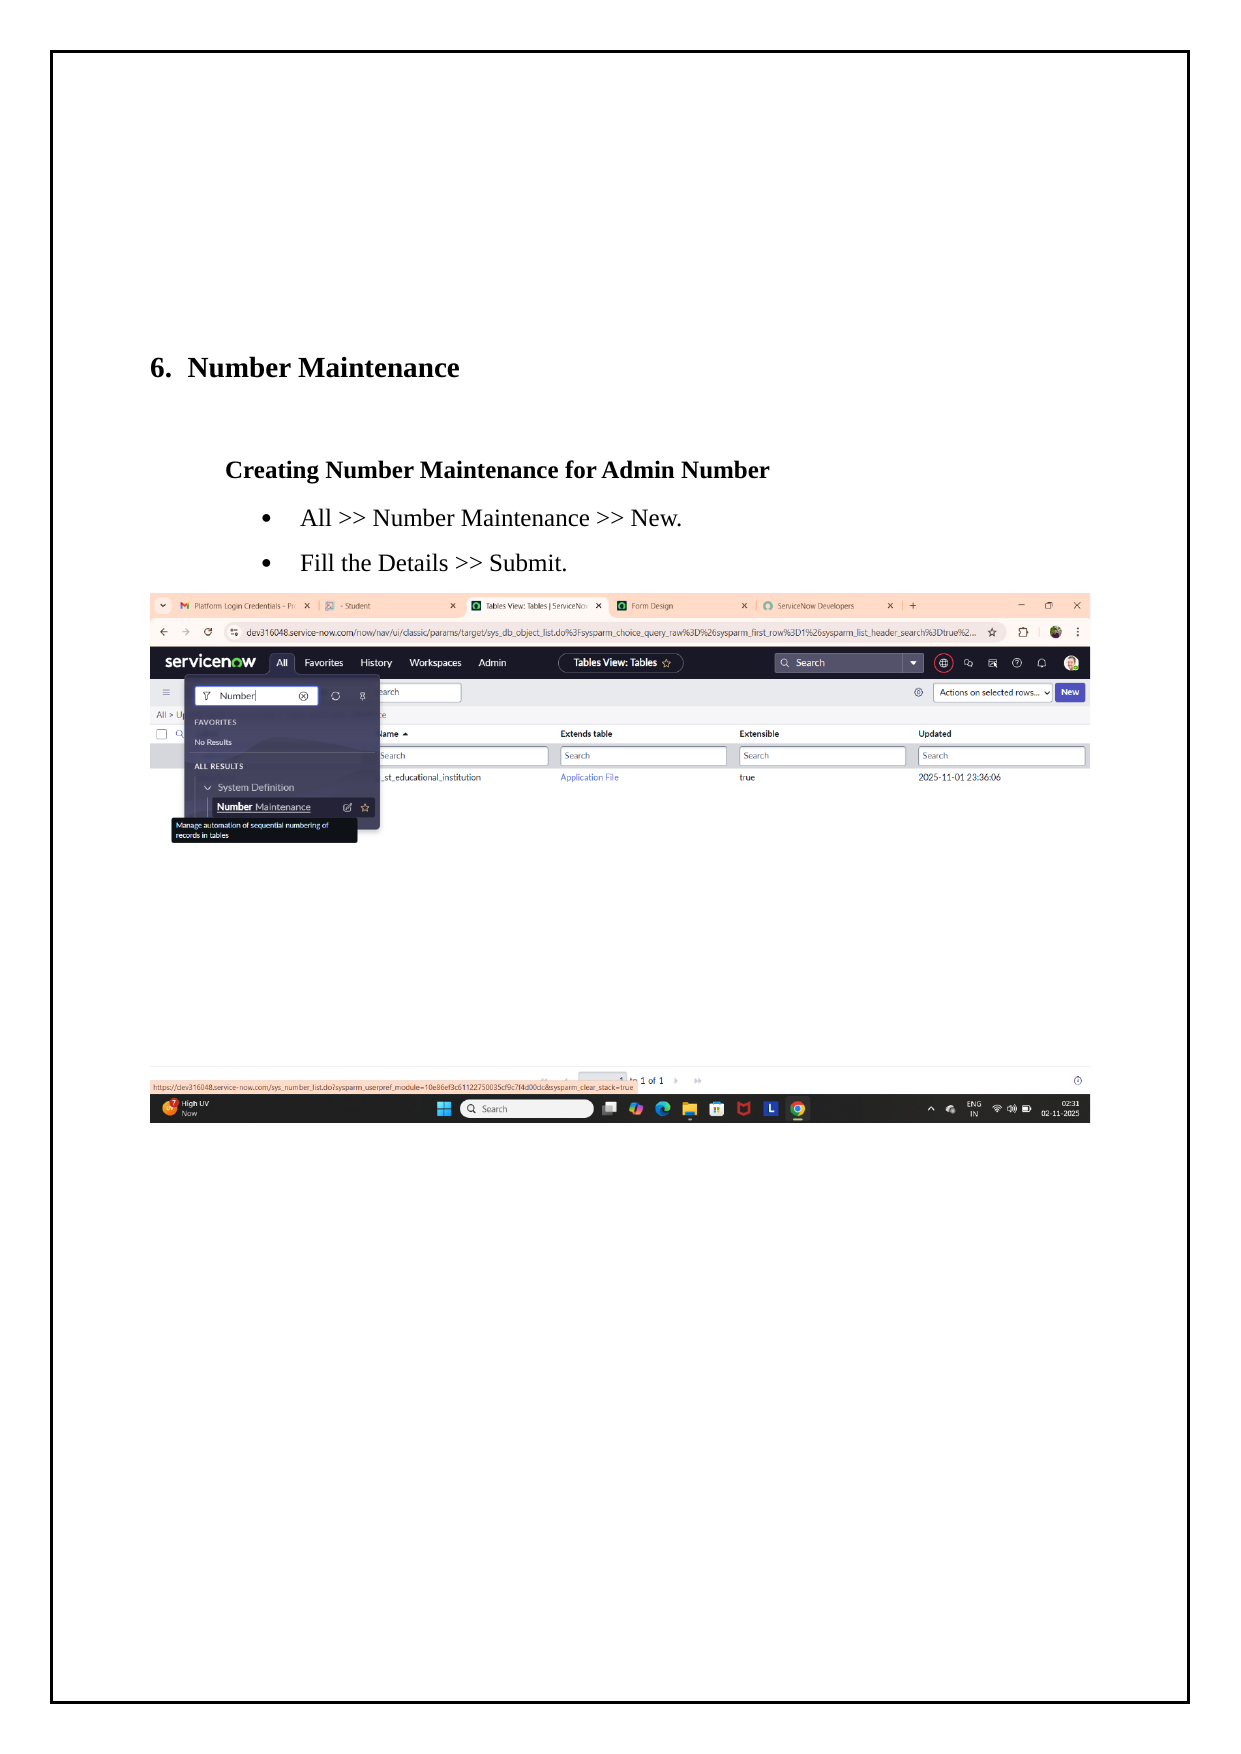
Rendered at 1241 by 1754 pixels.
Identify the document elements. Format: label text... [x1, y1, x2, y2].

list Fill the Details >> Submit. [262, 548, 1090, 577]
list Creating Number Maintenance for Admin Number [187, 455, 1090, 484]
list Number Maintenance [150, 350, 1090, 384]
list All >> Number Maintenance >> New. [262, 503, 1090, 532]
